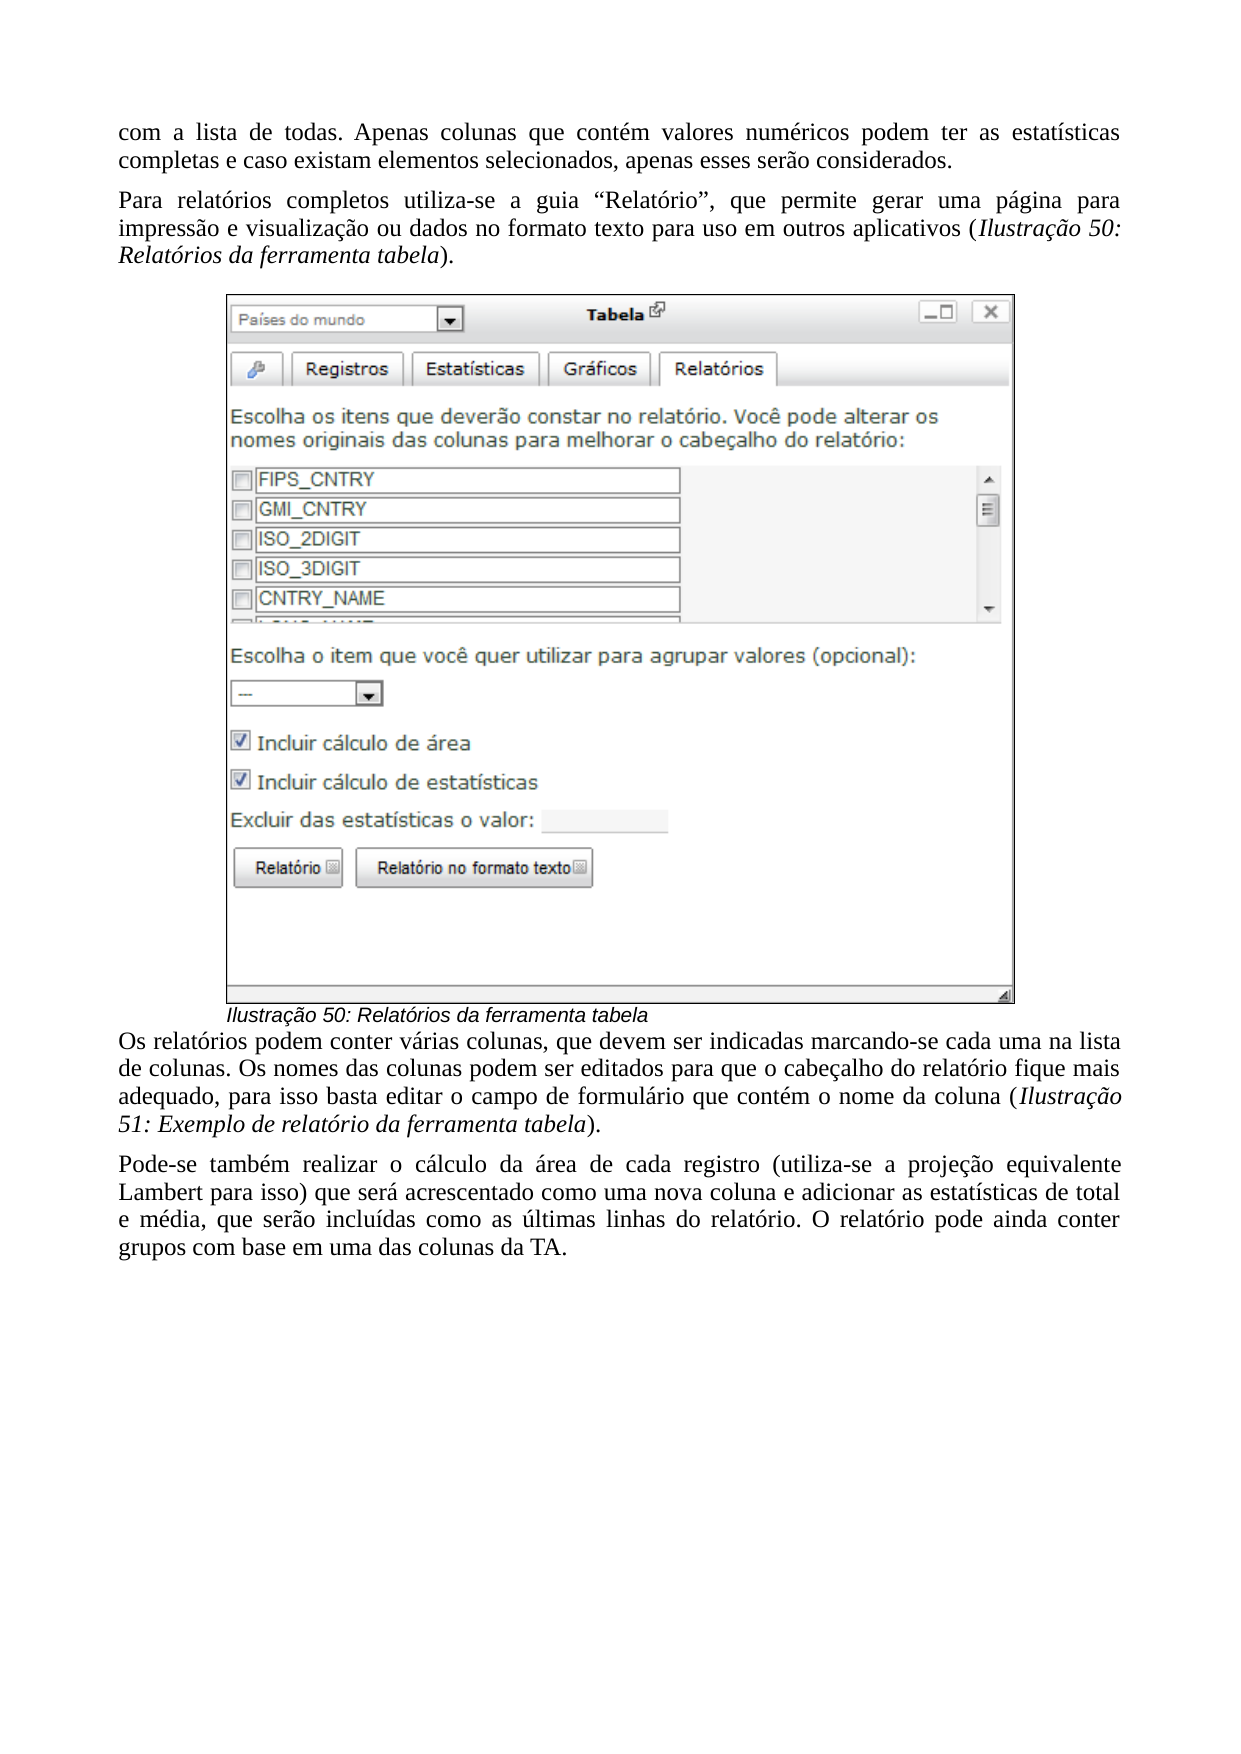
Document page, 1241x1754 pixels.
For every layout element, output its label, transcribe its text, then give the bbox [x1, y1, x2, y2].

text Para relatórios completos utiliza-se a guia “Relatório”, que permite gerar uma página para impressão e visualização ou dados no formato texto para uso em outros aplicativos (Ilustração 50: Relatórios da ferramenta tabela). [118, 186, 1122, 269]
text com a lista de todas. Apenas colunas que contém valores numéricos podem ter as estatísticas completas e caso existam elementos selecionados, apenas esses serão considerados. [118, 118, 1122, 173]
text Ilustração 50: Relatórios da ferramenta tabela [226, 1004, 1014, 1027]
text Pode-se também realizar o cálculo da área de cada registro (utiliza-se a projeção equivalente Lambert para isso) que será acrescentado como uma nova coluna e adicionar as estatísticas de total e média, que serão incluídas como as últimas linhas do relatório. O relatório pode ainda conter grupos com base em uma das colunas da TA. [118, 1150, 1122, 1261]
text Os relatórios podem conter várias colunas, que devem ser indicadas marcando-se cada uma na lista de colunas. Os nomes das colunas podem ser editados para que o cabeçalho do relatório fique mais adequado, para isso basta editar o campo de formulário que contém o nome da coluna (Ilustração 51: Exemplo de relatório da ferramenta tabela). [118, 282, 1122, 1138]
picture [227, 295, 1014, 1003]
